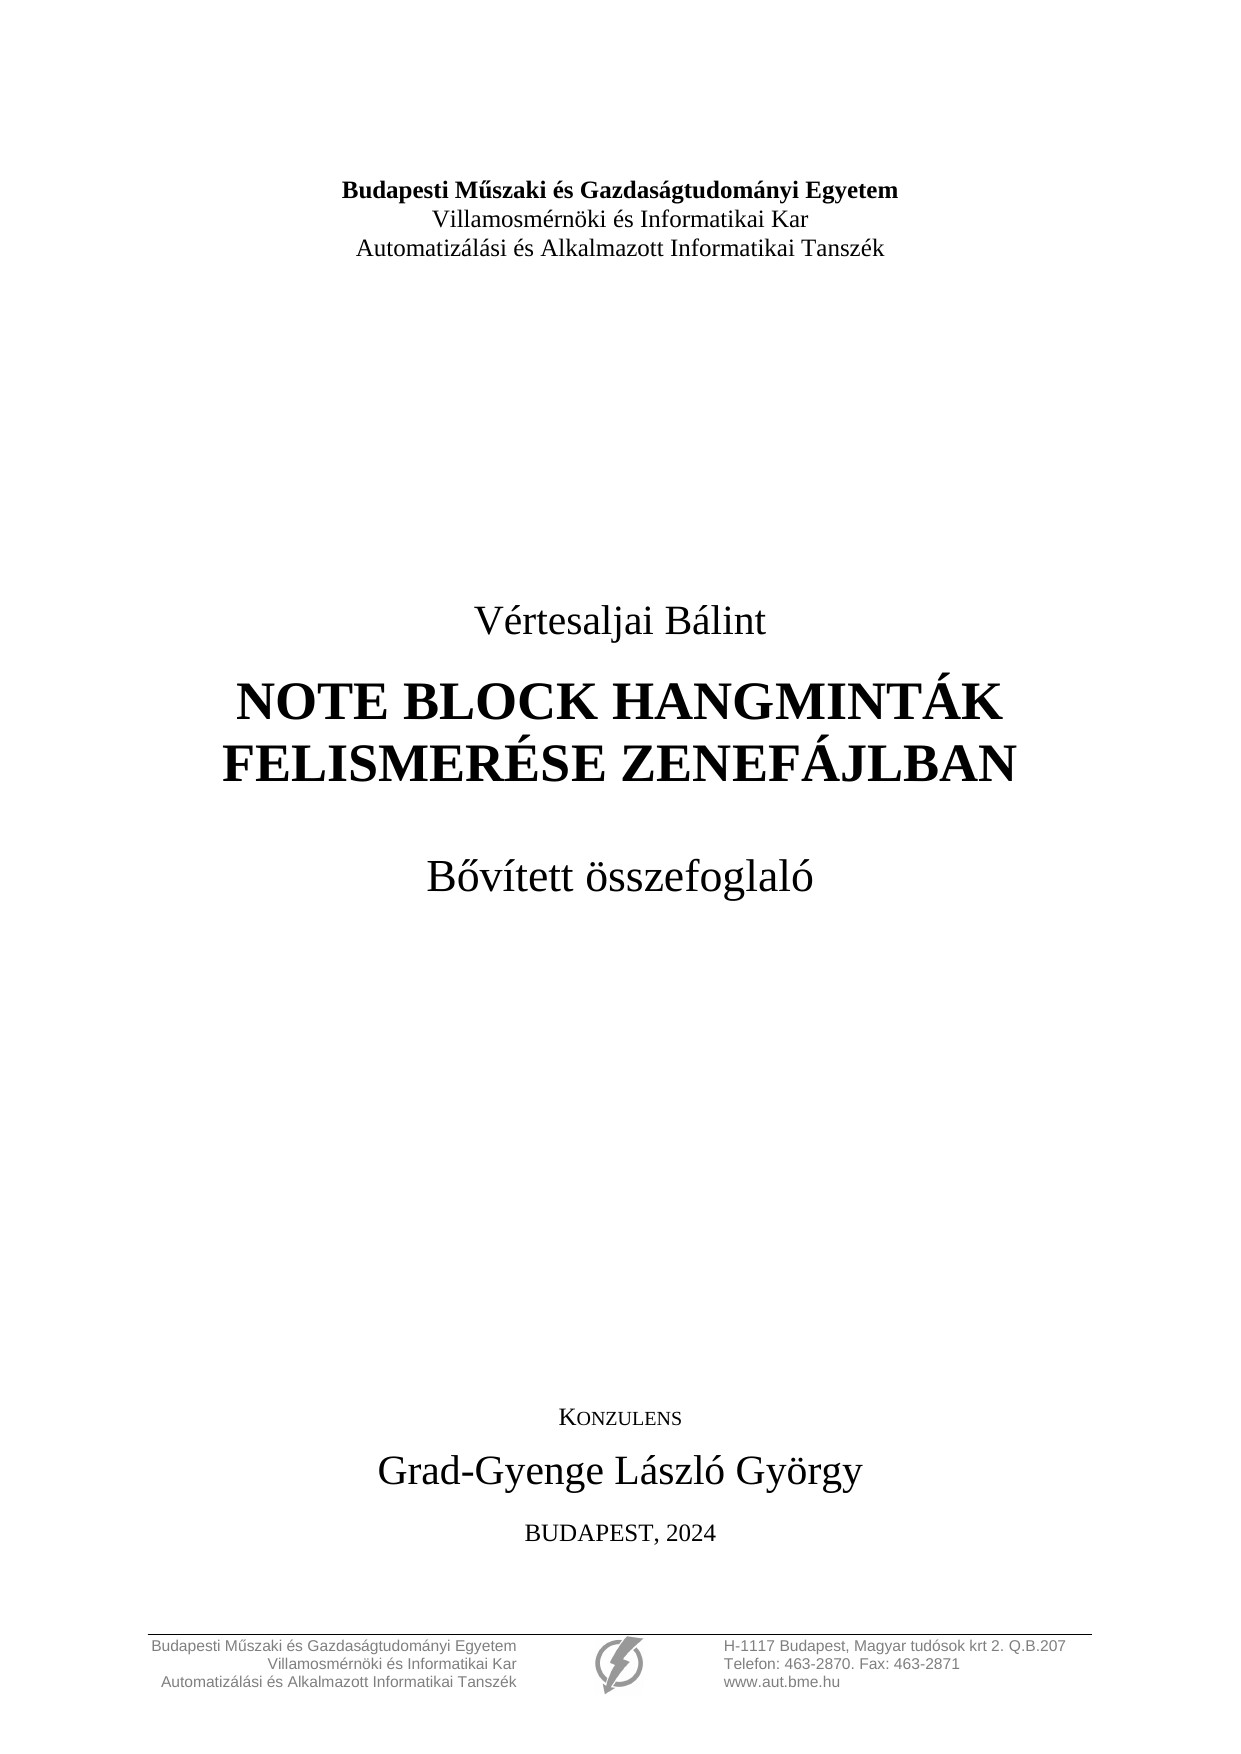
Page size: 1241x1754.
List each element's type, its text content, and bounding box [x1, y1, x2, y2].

text Budapesti Műszaki és Gazdaságtudományi Egyetem [148, 176, 1092, 204]
text Vértesaljai Bálint [148, 596, 1092, 643]
text Villamosmérnöki és Informatikai Kar [148, 204, 1092, 233]
picture [594, 1635, 645, 1695]
text Bővített összefoglaló [148, 849, 1092, 901]
text Grad-Gyenge László György [148, 1445, 1092, 1493]
text Konzulens [148, 1402, 1092, 1431]
title Note Block hangminták felismerése zenefájlban [148, 668, 1092, 793]
text BUDAPEST, 2024 [148, 1518, 1092, 1547]
text Automatizálási és Alkalmazott Informatikai Tanszék [148, 233, 1092, 262]
